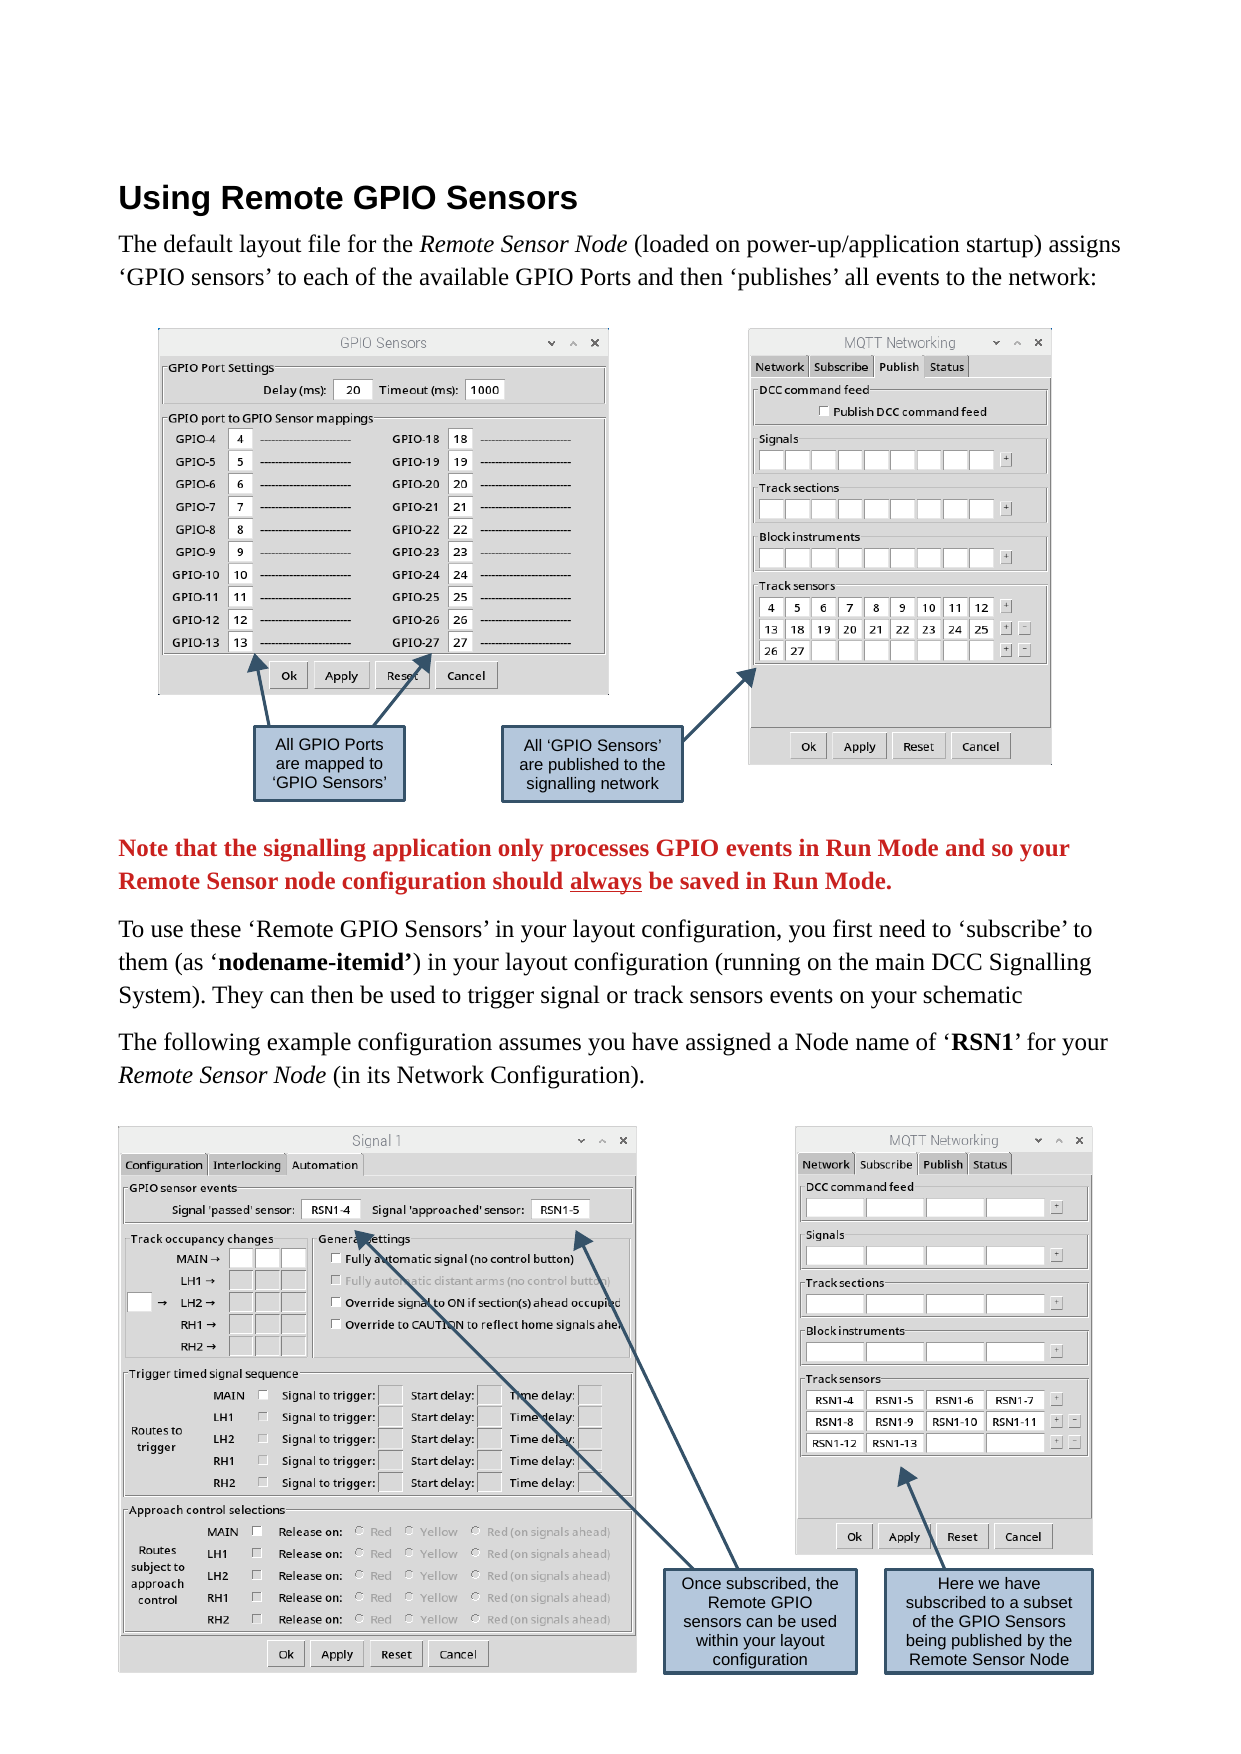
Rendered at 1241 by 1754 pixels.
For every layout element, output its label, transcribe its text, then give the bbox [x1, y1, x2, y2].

text Note that the signalling application only processes GPIO events in Run Mode and so your Remote Sensor node configuration should always be saved in Run Mode. [118, 833, 1122, 895]
picture [795, 1126, 1093, 1555]
text The following example configuration assumes you have assigned a Node name of ‘RSN1’ for your Remote Sensor Node (in its Network Configuration). [118, 1027, 1122, 1089]
picture [158, 328, 609, 695]
picture [748, 328, 1052, 765]
picture [118, 1126, 637, 1673]
subtitle Using Remote GPIO Sensors [118, 139, 1122, 216]
text To use these ‘Remote GPIO Sensors’ in your layout configuration, you first need to ‘subscribe’ to them (as ‘nodename-itemid’) in your layout configuration (running on the main DCC Signalling System). They can then be used to trigger signal or track sensors events on your schematic [118, 914, 1122, 1008]
text The default layout file for the Remote Sensor Node (loaded on power-up/application startup) assigns ‘GPIO sensors’ to each of the available GPIO Ports and then ‘publishes’ all events to the network: [118, 229, 1122, 291]
